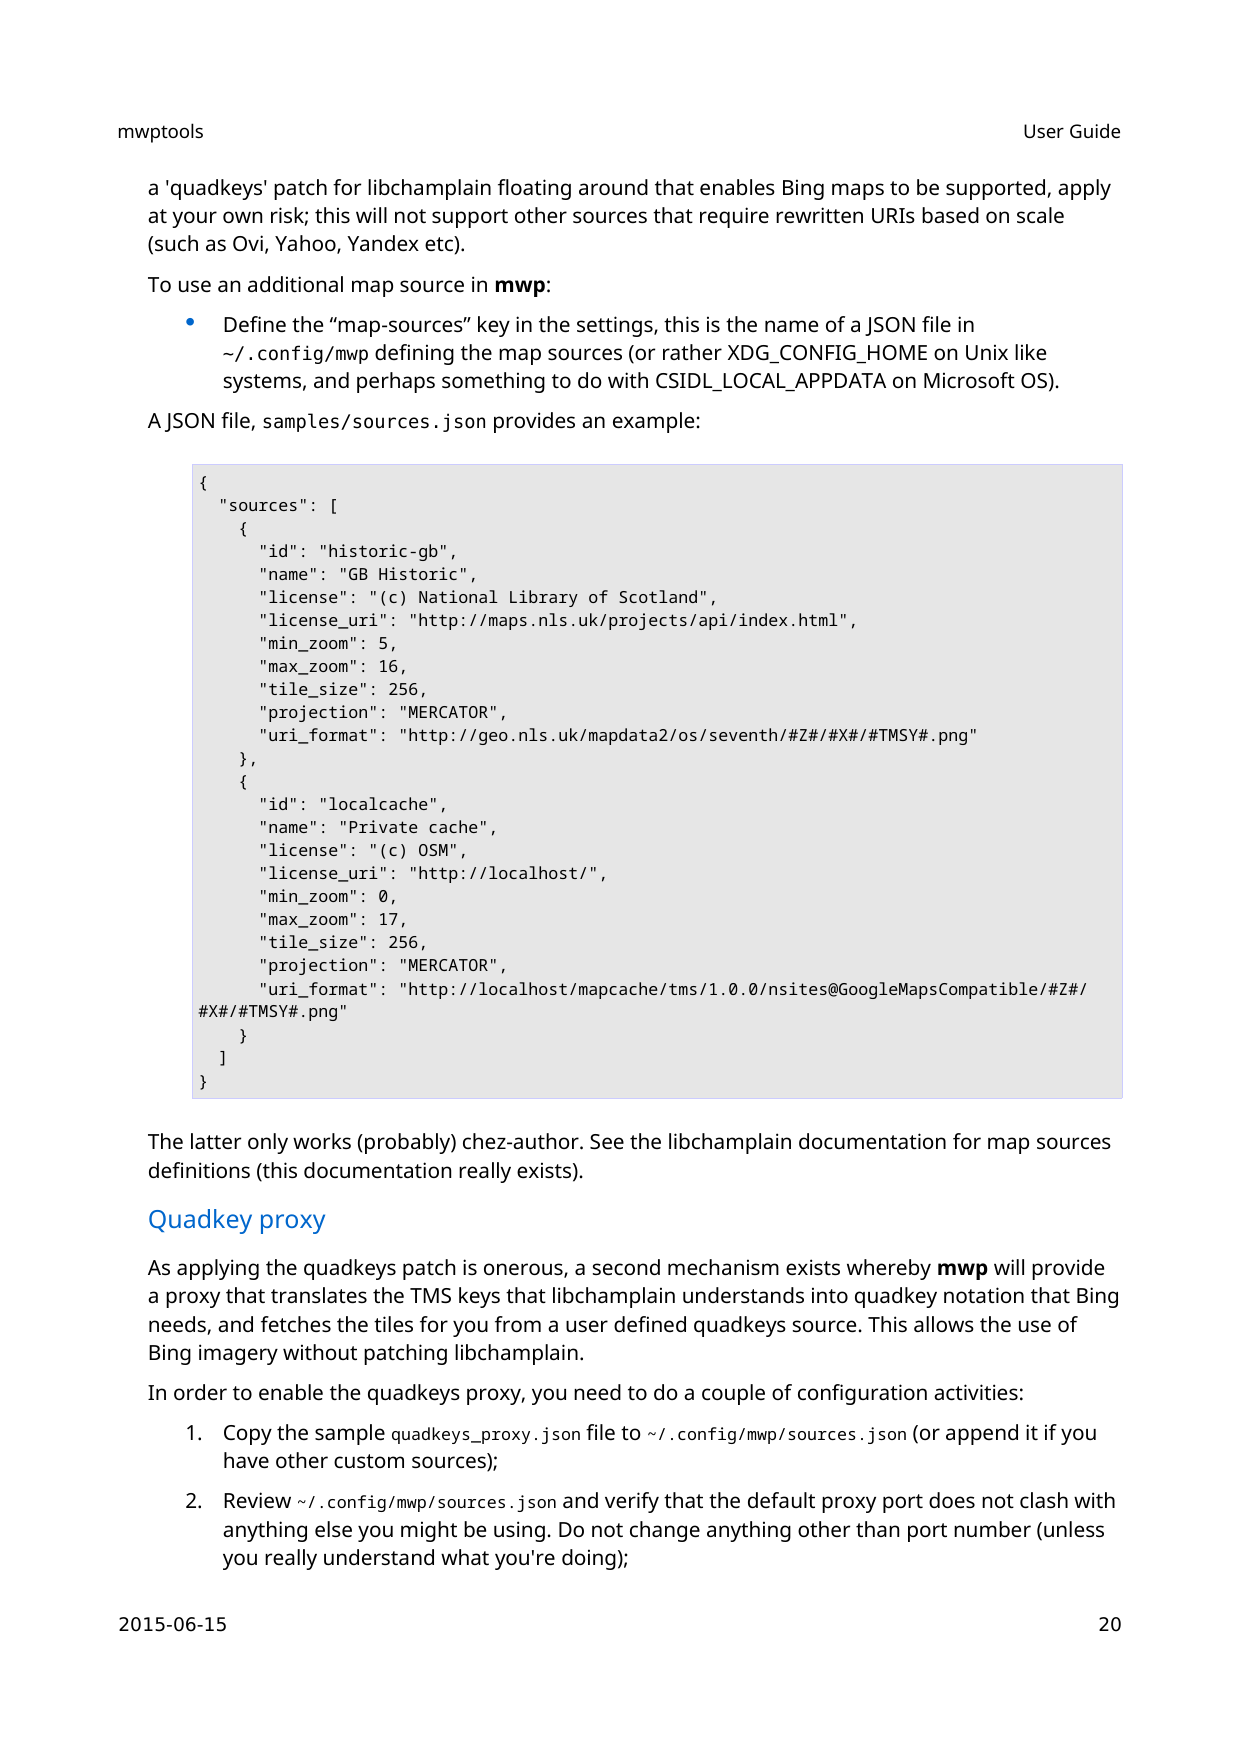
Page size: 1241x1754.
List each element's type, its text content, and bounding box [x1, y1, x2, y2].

text "uri_format": "http://geo.nls.uk/mapdata2/os/seventh/#Z#/#X#/#TMSY#.png" [193, 718, 1122, 741]
text "min_zoom": 0, [193, 879, 1122, 902]
text } [193, 1017, 1122, 1040]
list Define the “map-sources” key in the settings, this is the name of a JSON file in ~/.config/mwp defining the map sources (or rather XDG_CONFIG_HOME on Unix like systems, and perhaps something to do with CSIDL_LOCAL_APPDATA on Microsoft OS). [185, 310, 1122, 395]
text { [193, 764, 1122, 787]
text "license_uri": "http://maps.nls.uk/projects/api/index.html", [193, 602, 1122, 626]
text "id": "localcache", [193, 787, 1122, 810]
text "license_uri": "http://localhost/", [193, 856, 1122, 879]
text To use an additional map source in mwp: [148, 270, 1122, 298]
text "projection": "MERCATOR", [193, 694, 1122, 718]
text "sources": [ [193, 487, 1122, 510]
list Copy the sample quadkeys_proxy.json file to ~/.config/mwp/sources.json (or append it if you have other custom sources); [185, 1418, 1122, 1475]
text "tile_size": 256, [193, 672, 1122, 694]
text } [193, 1063, 1122, 1098]
text A JSON file, samples/sources.json provides an example: [148, 407, 1122, 435]
text "max_zoom": 16, [193, 648, 1122, 672]
text "id": "historic-gb", [193, 533, 1122, 556]
subtitle Quadkey proxy [148, 1202, 1122, 1236]
text "license": "(c) National Library of Scotland", [193, 579, 1122, 602]
text ] [193, 1040, 1122, 1063]
text a 'quadkeys' patch for libchamplain floating around that enables Bing maps to be supported, apply at your own risk; this will not support other sources that require rewritten URIs based on scale (such as Ovi, Yahoo, Yandex etc). [148, 173, 1122, 258]
text { [193, 510, 1122, 533]
text "tile_size": 256, [193, 925, 1122, 948]
text The latter only works (probably) chez-author. See the libchamplain documentation for map sources definitions (this documentation really exists). [148, 1127, 1122, 1184]
text "uri_format": "http://localhost/mapcache/tms/1.0.0/nsites@GoogleMapsCompatible/#Z#/#X#/#TMSY#.png" [193, 971, 1122, 1017]
text As applying the quadkeys patch is onerous, a second mechanism exists whereby mwp will provide a proxy that translates the TMS keys that libchamplain understands into quadkey notation that Bing needs, and fetches the tiles for you from a user defined quadkeys source. This allows the use of Bing imagery without patching libchamplain. [148, 1253, 1122, 1366]
text "name": "GB Historic", [193, 556, 1122, 579]
text In order to enable the quadkeys proxy, you need to do a couple of configuration activities: [148, 1378, 1122, 1406]
text "max_zoom": 17, [193, 902, 1122, 925]
list Review ~/.config/mwp/sources.json and verify that the default proxy port does not clash with anything else you might be using. Do not change anything other than port number (unless you really understand what you're doing); [185, 1487, 1122, 1571]
text "min_zoom": 5, [193, 626, 1122, 648]
text "license": "(c) OSM", [193, 833, 1122, 856]
text { [193, 465, 1122, 487]
text }, [193, 741, 1122, 764]
text "name": "Private cache", [193, 810, 1122, 833]
text "projection": "MERCATOR", [193, 948, 1122, 971]
